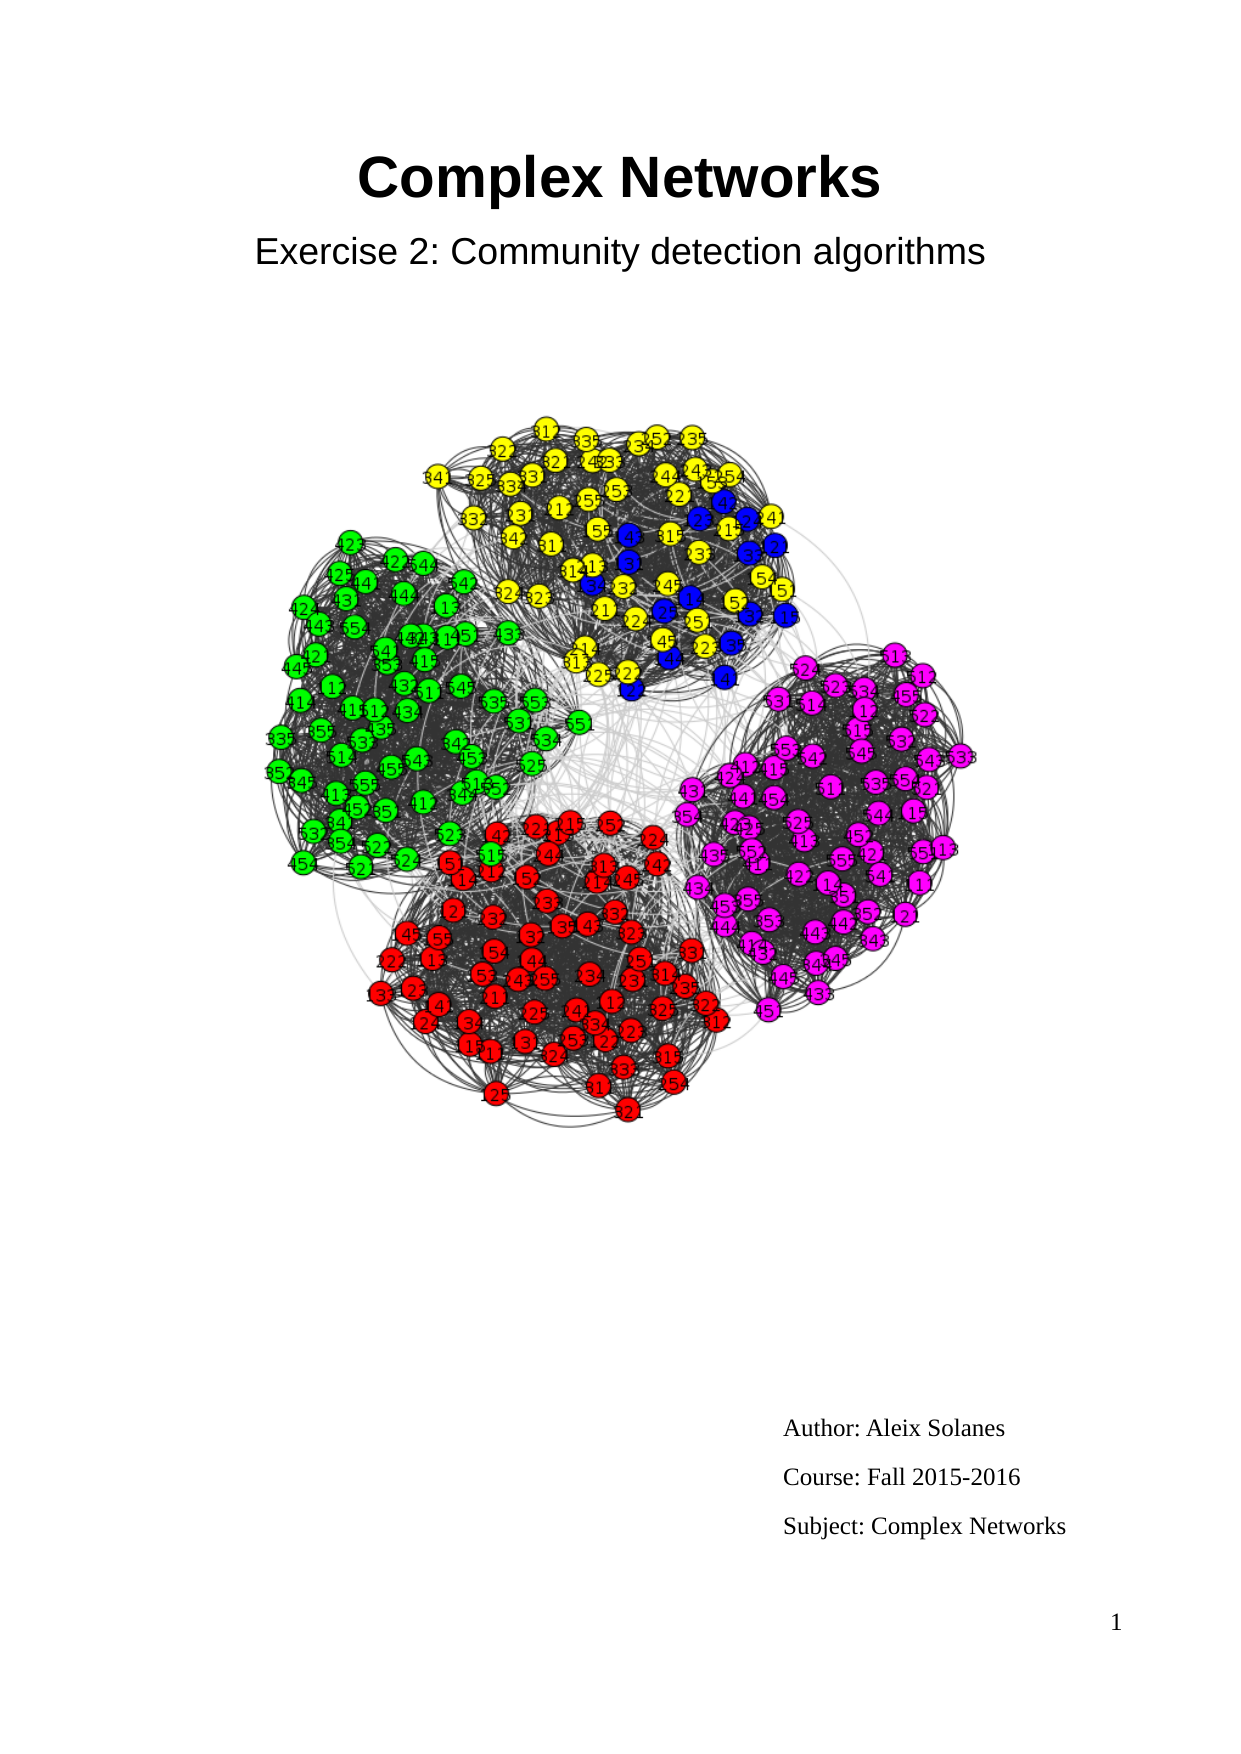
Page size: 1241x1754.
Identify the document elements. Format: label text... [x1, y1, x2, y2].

subtitle Exercise 2: Community detection algorithms [118, 229, 1122, 272]
text Course: Fall 2015-2016 [118, 1462, 1122, 1491]
title Complex Networks [118, 143, 1122, 210]
picture [256, 405, 985, 1134]
text Subject: Complex Networks [118, 1511, 1122, 1540]
text Author: Aleix Solanes [118, 1413, 1122, 1442]
